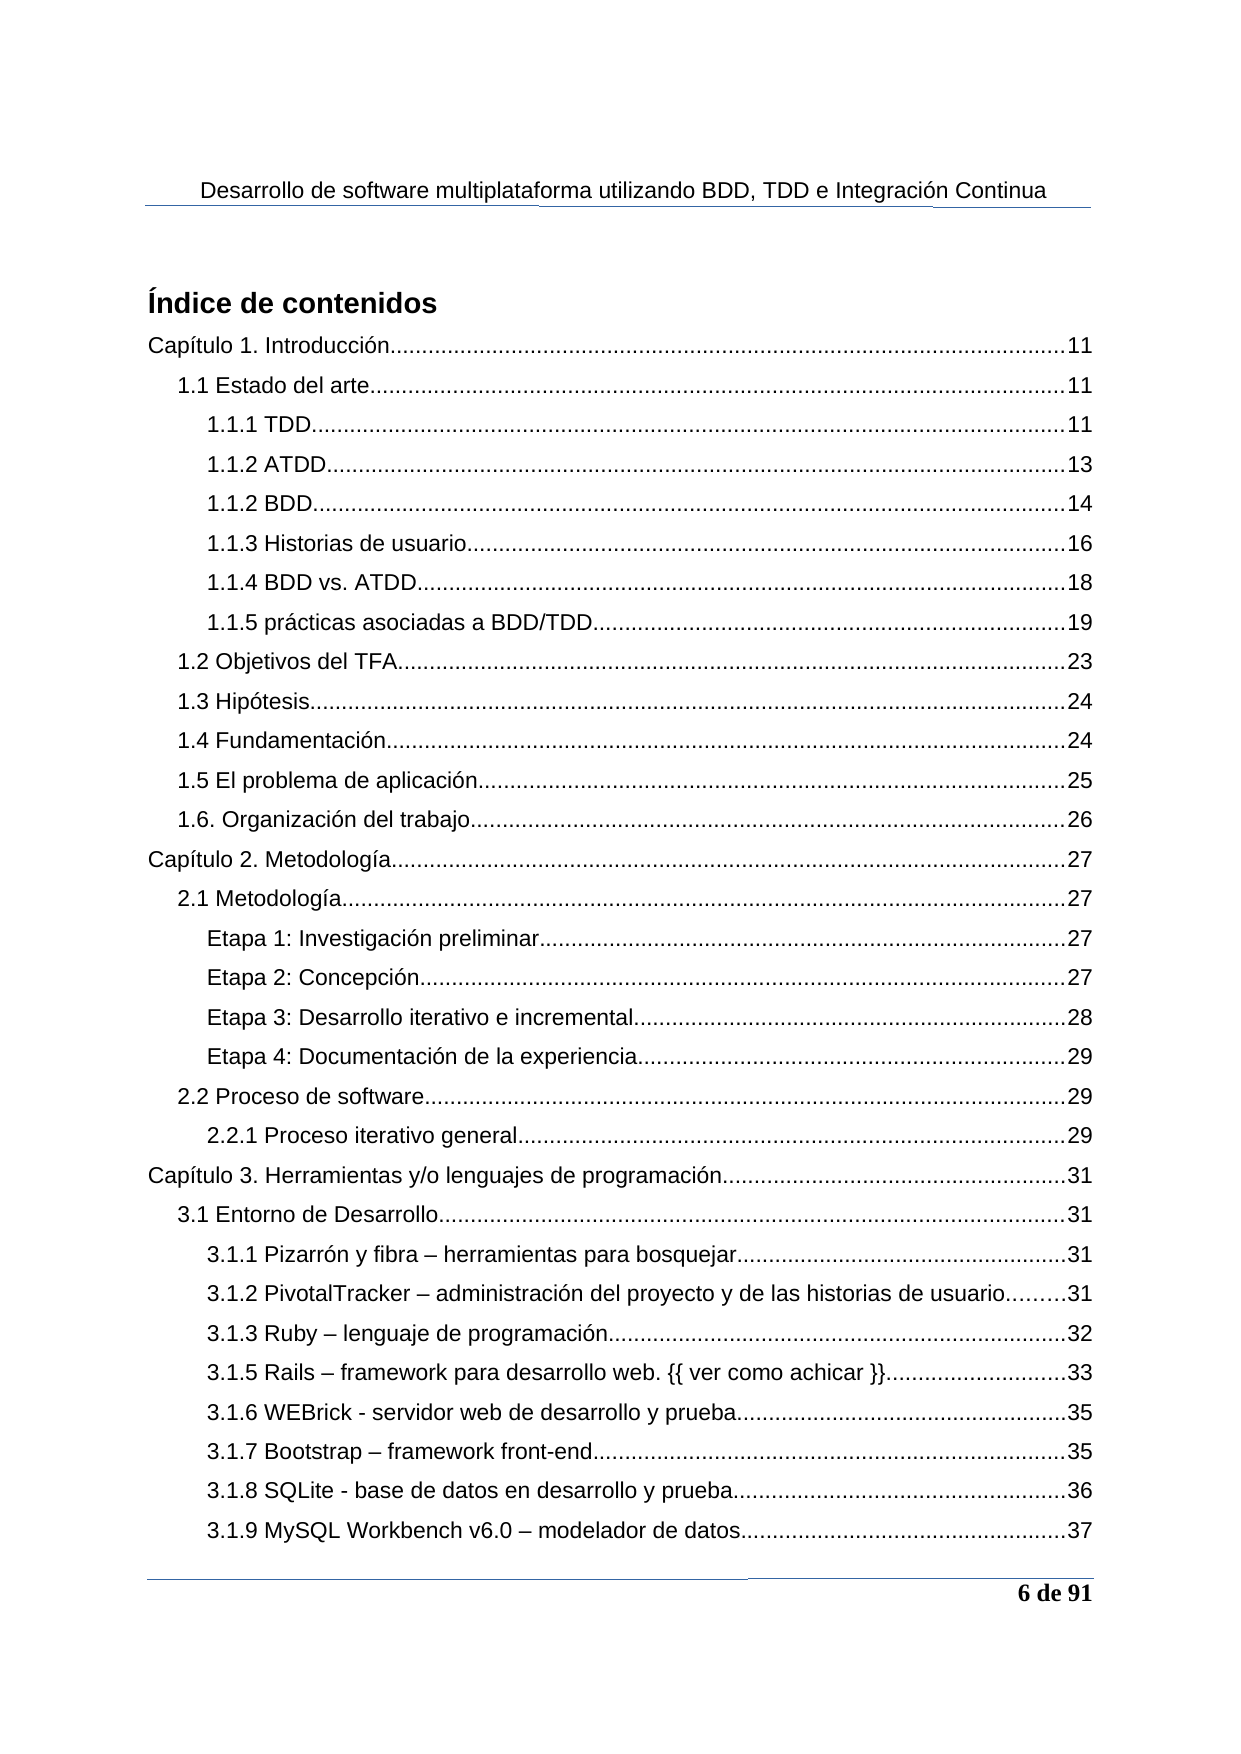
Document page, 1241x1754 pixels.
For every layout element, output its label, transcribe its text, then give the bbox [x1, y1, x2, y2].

text 3.1.6 WEBrick - servidor web de desarrollo y prueba. 35 [207, 1398, 1093, 1425]
text 3.1.5 Rails – framework para desarrollo web. {{ ver como achicar }} 33 [207, 1359, 1093, 1385]
text 1.1.2 BDD. 14 [207, 490, 1093, 517]
text 3.1.9 MySQL Workbench v6.0 – modelador de datos. 37 [207, 1517, 1093, 1543]
text 2.1 Metodología. 27 [177, 885, 1093, 912]
text 3.1.1 Pizarrón y fibra – herramientas para bosquejar. 31 [207, 1241, 1093, 1267]
text Etapa 1: Investigación preliminar. 27 [207, 925, 1093, 951]
text 3.1.7 Bootstrap – framework front-end. 35 [207, 1438, 1093, 1464]
text Etapa 2: Concepción. 27 [207, 964, 1093, 991]
text Capítulo 2. Metodología 27 [148, 846, 1093, 872]
text 1.4 Fundamentación 24 [177, 727, 1093, 754]
text 1.1.1 TDD. 11 [207, 411, 1093, 438]
text Capítulo 3. Herramientas y/o lenguajes de programación 31 [148, 1162, 1093, 1188]
text 1.1.5 prácticas asociadas a BDD/TDD. 19 [207, 609, 1093, 635]
text 2.2.1 Proceso iterativo general. 29 [207, 1122, 1093, 1148]
text 1.1 Estado del arte. 11 [177, 372, 1093, 398]
text Etapa 3: Desarrollo iterativo e incremental. 28 [207, 1004, 1093, 1030]
text 3.1.3 Ruby – lenguaje de programación. 32 [207, 1319, 1093, 1346]
text 3.1.8 SQLite - base de datos en desarrollo y prueba. 36 [207, 1477, 1093, 1504]
text Etapa 4: Documentación de la experiencia. 29 [207, 1043, 1093, 1069]
text 1.1.3 Historias de usuario. 16 [207, 530, 1093, 556]
text 1.1.4 BDD vs. ATDD. 18 [207, 569, 1093, 596]
text 3.1 Entorno de Desarrollo. 31 [177, 1201, 1093, 1227]
text 1.2 Objetivos del TFA. 23 [177, 648, 1093, 675]
text 1.6. Organización del trabajo. 26 [177, 806, 1093, 833]
text 2.2 Proceso de software. 29 [177, 1083, 1093, 1109]
text 1.1.2 ATDD. 13 [207, 451, 1093, 477]
subtitle Índice de contenidos [148, 286, 1093, 320]
text 1.3 Hipótesis 24 [177, 688, 1093, 714]
text Capítulo 1. Introducción. 11 [148, 332, 1093, 359]
text 1.5 El problema de aplicación. 25 [177, 767, 1093, 793]
text 3.1.2 PivotalTracker – administración del proyecto y de las historias de usuario. 31 [207, 1280, 1093, 1306]
